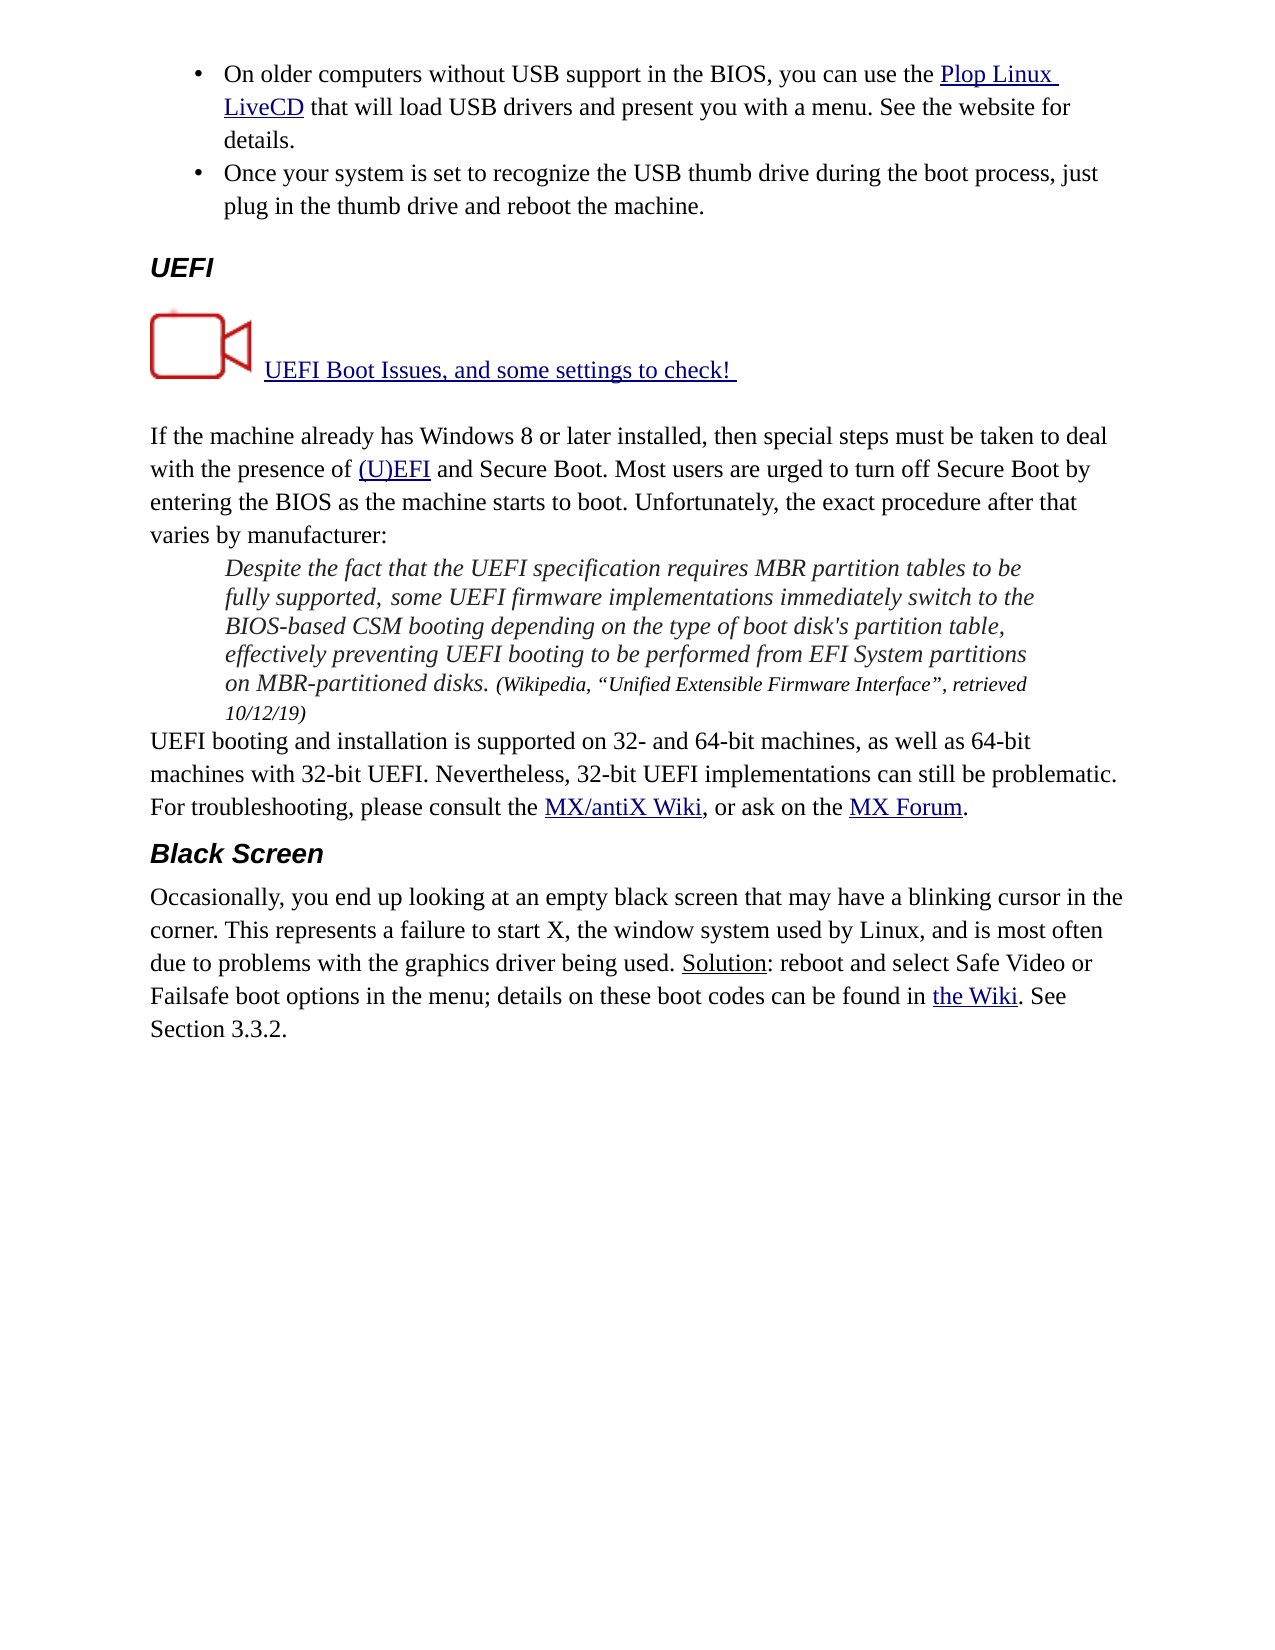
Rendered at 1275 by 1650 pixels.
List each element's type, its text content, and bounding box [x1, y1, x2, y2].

text Despite the fact that the UEFI specification requires MBR partition tables to be fully supported, some UEFI firmware implementations immediately switch to the BIOS-based CSM booting depending on the type of boot disk's partition table, effectively preventing UEFI booting to be performed from EFI System partitions on MBR-partitioned disks. (Wikipedia, “Unified Extensible Firmware Interface”, retrieved 10/12/19) [225, 553, 1050, 726]
picture [150, 295, 252, 379]
text If the machine already has Windows 8 or later installed, then special steps must be taken to deal with the presence of (U)EFI and Secure Boot. Most users are urged to turn off Secure Boot by entering the BIOS as the machine starts to boot. Unfortunately, the exact procedure after that varies by manufacturer: [150, 421, 1125, 549]
list On older computers without USB support in the BIOS, you can use the Plop Linux LiveCD that will load USB drivers and present you with a menu. See the website for details. [194, 59, 1125, 154]
subtitle Black Screen [150, 837, 1125, 869]
text UEFI Boot Issues, and some settings to check! [150, 296, 1125, 384]
subtitle UEFI [150, 251, 1125, 283]
text Occasionally, you end up looking at an empty black screen that may have a blinking cursor in the corner. This represents a failure to start X, the window system used by Linux, and is most often due to problems with the graphics driver being used. Solution: reboot and select Safe Video or Failsafe boot options in the menu; details on these boot codes can be found in the Wiki. See Section 3.3.2. [150, 882, 1125, 1042]
list Once your system is set to recognize the USB thumb drive during the boot process, just plug in the thumb drive and reboot the machine. [194, 158, 1125, 220]
text UEFI booting and installation is supported on 32- and 64-bit machines, as well as 64-bit machines with 32-bit UEFI. Nevertheless, 32-bit UEFI implementations can still be problematic. For troubleshooting, please consult the MX/antiX Wiki, or ask on the MX Forum. [150, 726, 1125, 821]
